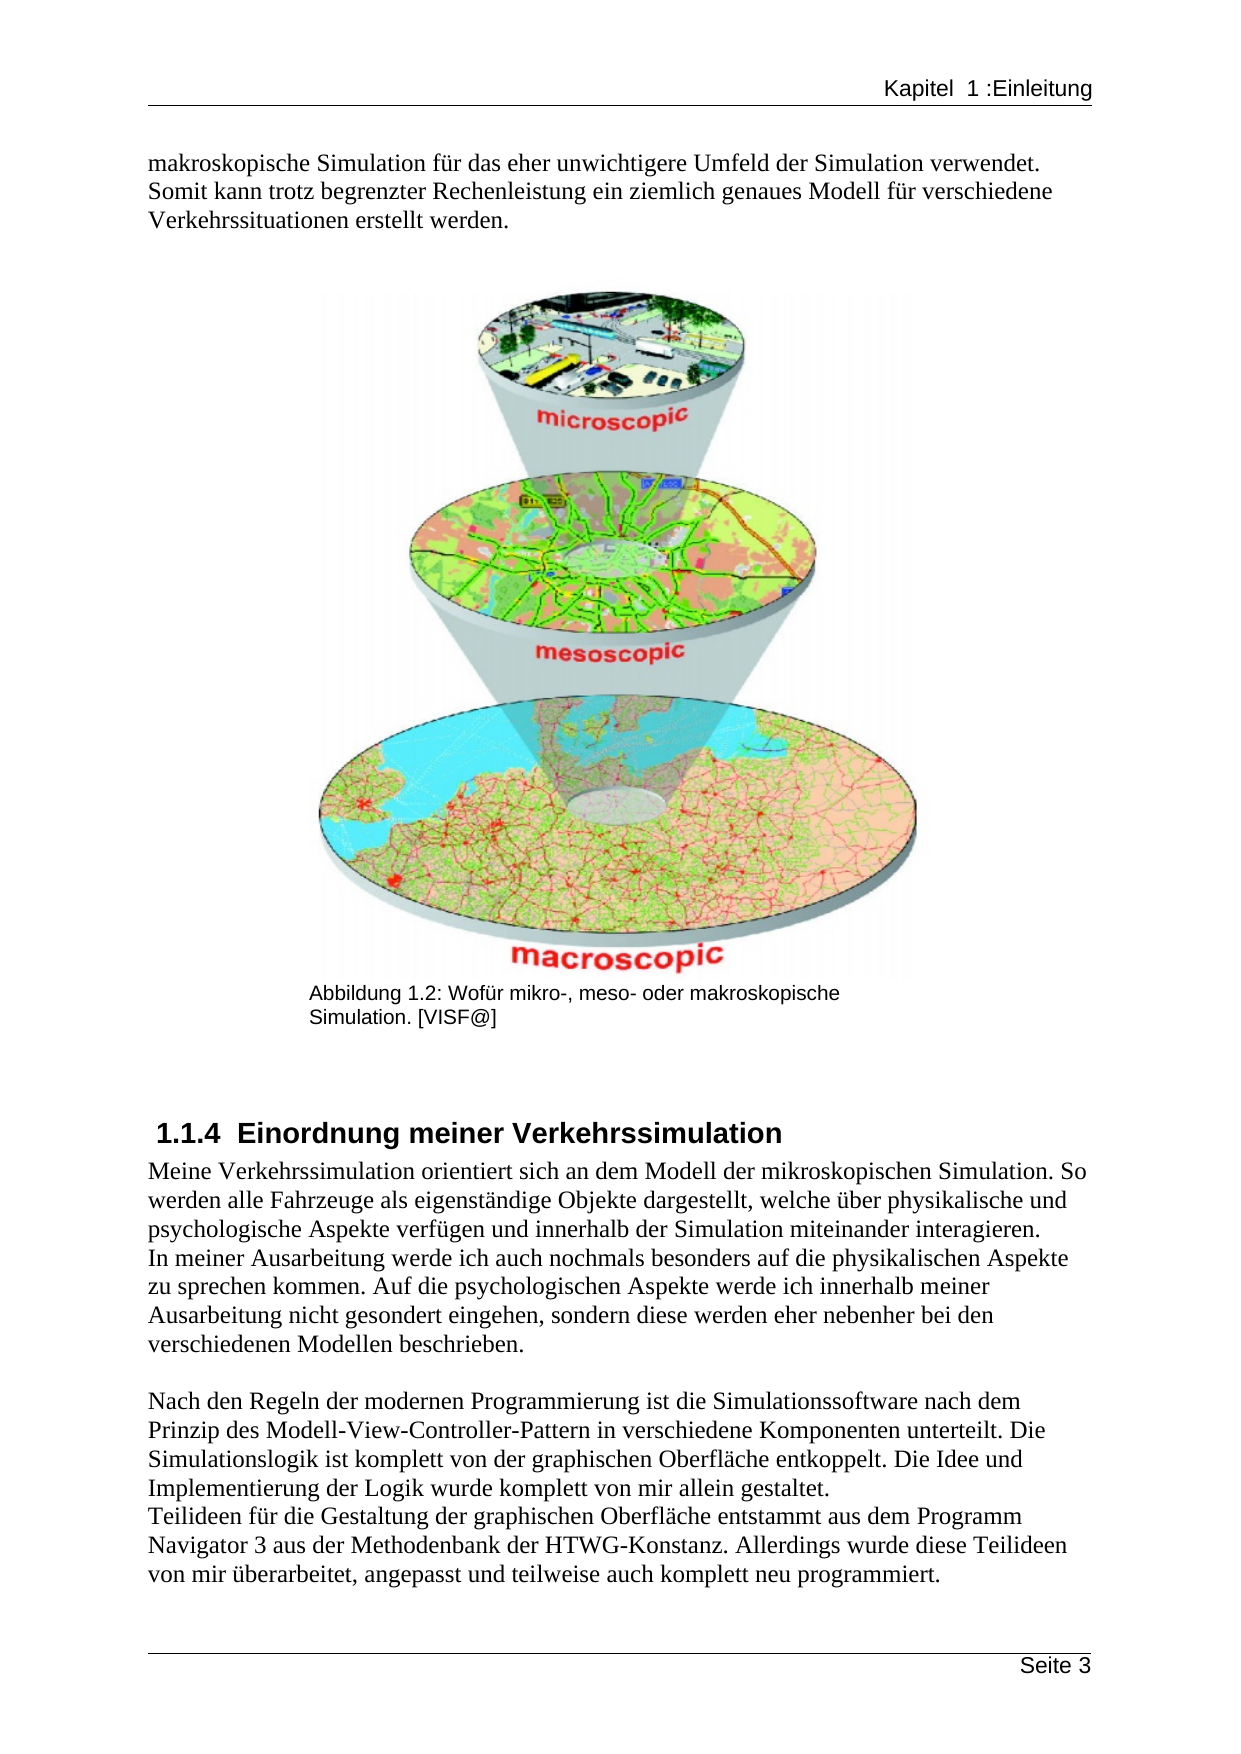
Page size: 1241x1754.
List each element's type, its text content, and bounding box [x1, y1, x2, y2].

text Teilideen für die Gestaltung der graphischen Oberfläche entstammt aus dem Programm Navigator 3 aus der Methodenbank der HTWG-Konstanz. Allerdings wurde diese Teilideen von mir überarbeitet, angepasst und teilweise auch komplett neu programmiert. [148, 1501, 1092, 1588]
text In meiner Ausarbeitung werde ich auch nochmals besonders auf die physikalischen Aspekte zu sprechen kommen. Auf die psychologischen Aspekte werde ich innerhalb meiner Ausarbeitung nicht gesondert eingehen, sondern diese werden eher nebenher bei den verschiedenen Modellen beschrieben. [148, 1243, 1092, 1358]
text Unter der mesoskopische Simulation versteht man jetzt die Vereinigung beider bisher an­gesprochenen Simulationsarten. Dies kann für einen Übergang von einer mikroskopischen auf eine makroskopische Simulation verwendet werden. Ein Beispiel dafür ist in Abbildung 1.2 zu sehen. Dabei wird die mikroskopische Simulation für ein kleinen Teilbereich verwendet und die makroskopische Simulation für das Umfeld. Dass dabei kein harter Bruch an den Grenzen der unterschiedlichen Simulationsbereichen auftritt, dafür sorgt die mesoskopische Simulation. Diese vermittelt quasi zwischen den beiden Simulationsarten. So können also die Vorteile beider Simulationsarten miteinander kombiniert werden. Es wird die präzise Darstellung der mikroskopischen Simulation für den Kernbereich der Simulation und die ungenauere makroskopische Simulation für das eher unwichtigere Umfeld der Simulation verwendet. Somit kann trotz begrenzter Rechenleistung ein ziemlich genaues Modell für verschiedene Verkehrssituationen erstellt werden. [148, 148, 1092, 234]
text Nach den Regeln der modernen Programmierung ist die Simulationssoftware nach dem Prinzip des Modell-View-Controller-Pattern in verschiedene Komponenten unterteilt. Die Simulationslogik ist komplett von der graphischen Oberfläche entkoppelt. Die Idee und Implementierung der Logik wurde komplett von mir allein gestaltet. [148, 1386, 1092, 1501]
text Meine Verkehrssimulation orientiert sich an dem Modell der mikroskopischen Simulation. So werden alle Fahrzeuge als eigenständige Objekte dargestellt, welche über physikalische und psychologische Aspekte verfügen und innerhalb der Simulation miteinander interagieren. [148, 1156, 1092, 1243]
text Abbildung 1.2: Wofür mikro-, meso- oder makroskopische Simulation. [VISF@] [309, 981, 931, 1029]
subtitle Einordnung meiner Verkehrssimulation [148, 1117, 1092, 1150]
picture [308, 275, 932, 981]
